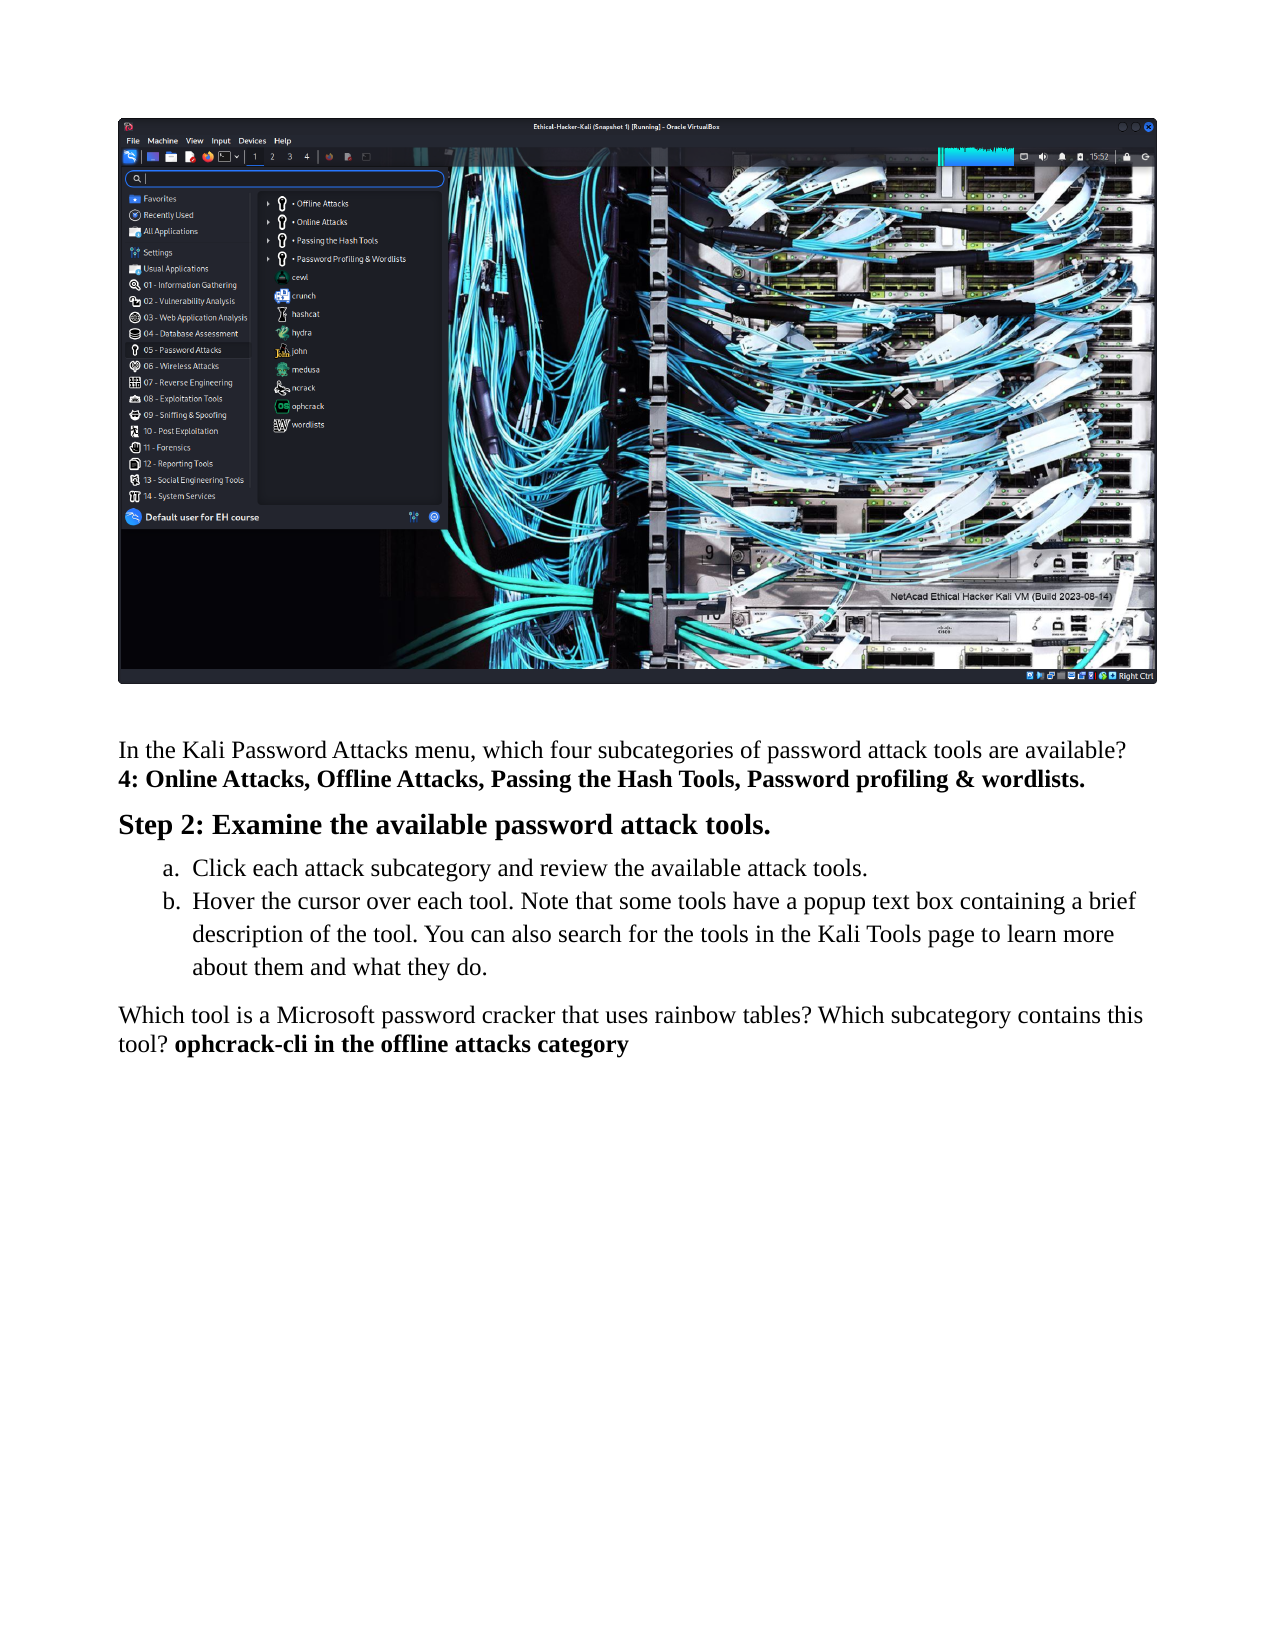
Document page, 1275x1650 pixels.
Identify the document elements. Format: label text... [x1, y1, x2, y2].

list Hover the cursor over each tool. Note that some tools have a popup text box containing a brief description of the tool. You can also search for the tools in the Kali Tools page to learn more about them and what they do. [162, 886, 1157, 981]
picture [118, 118, 1157, 684]
text Which tool is a Microsoft password cracker that uses rainbow tables? Which subcategory contains this tool? ophcrack-cli in the offline attacks category [118, 1000, 1157, 1058]
list Click each attack subcategory and review the available attack tools. [162, 853, 1157, 882]
text In the Kali Password Attacks menu, which four subcategories of password attack tools are available? [118, 735, 1157, 764]
text 4: Online Attacks, Offline Attacks, Passing the Hash Tools, Password profiling & wordlists. [118, 764, 1157, 793]
subtitle Step 2: Examine the available password attack tools. [118, 807, 1157, 841]
